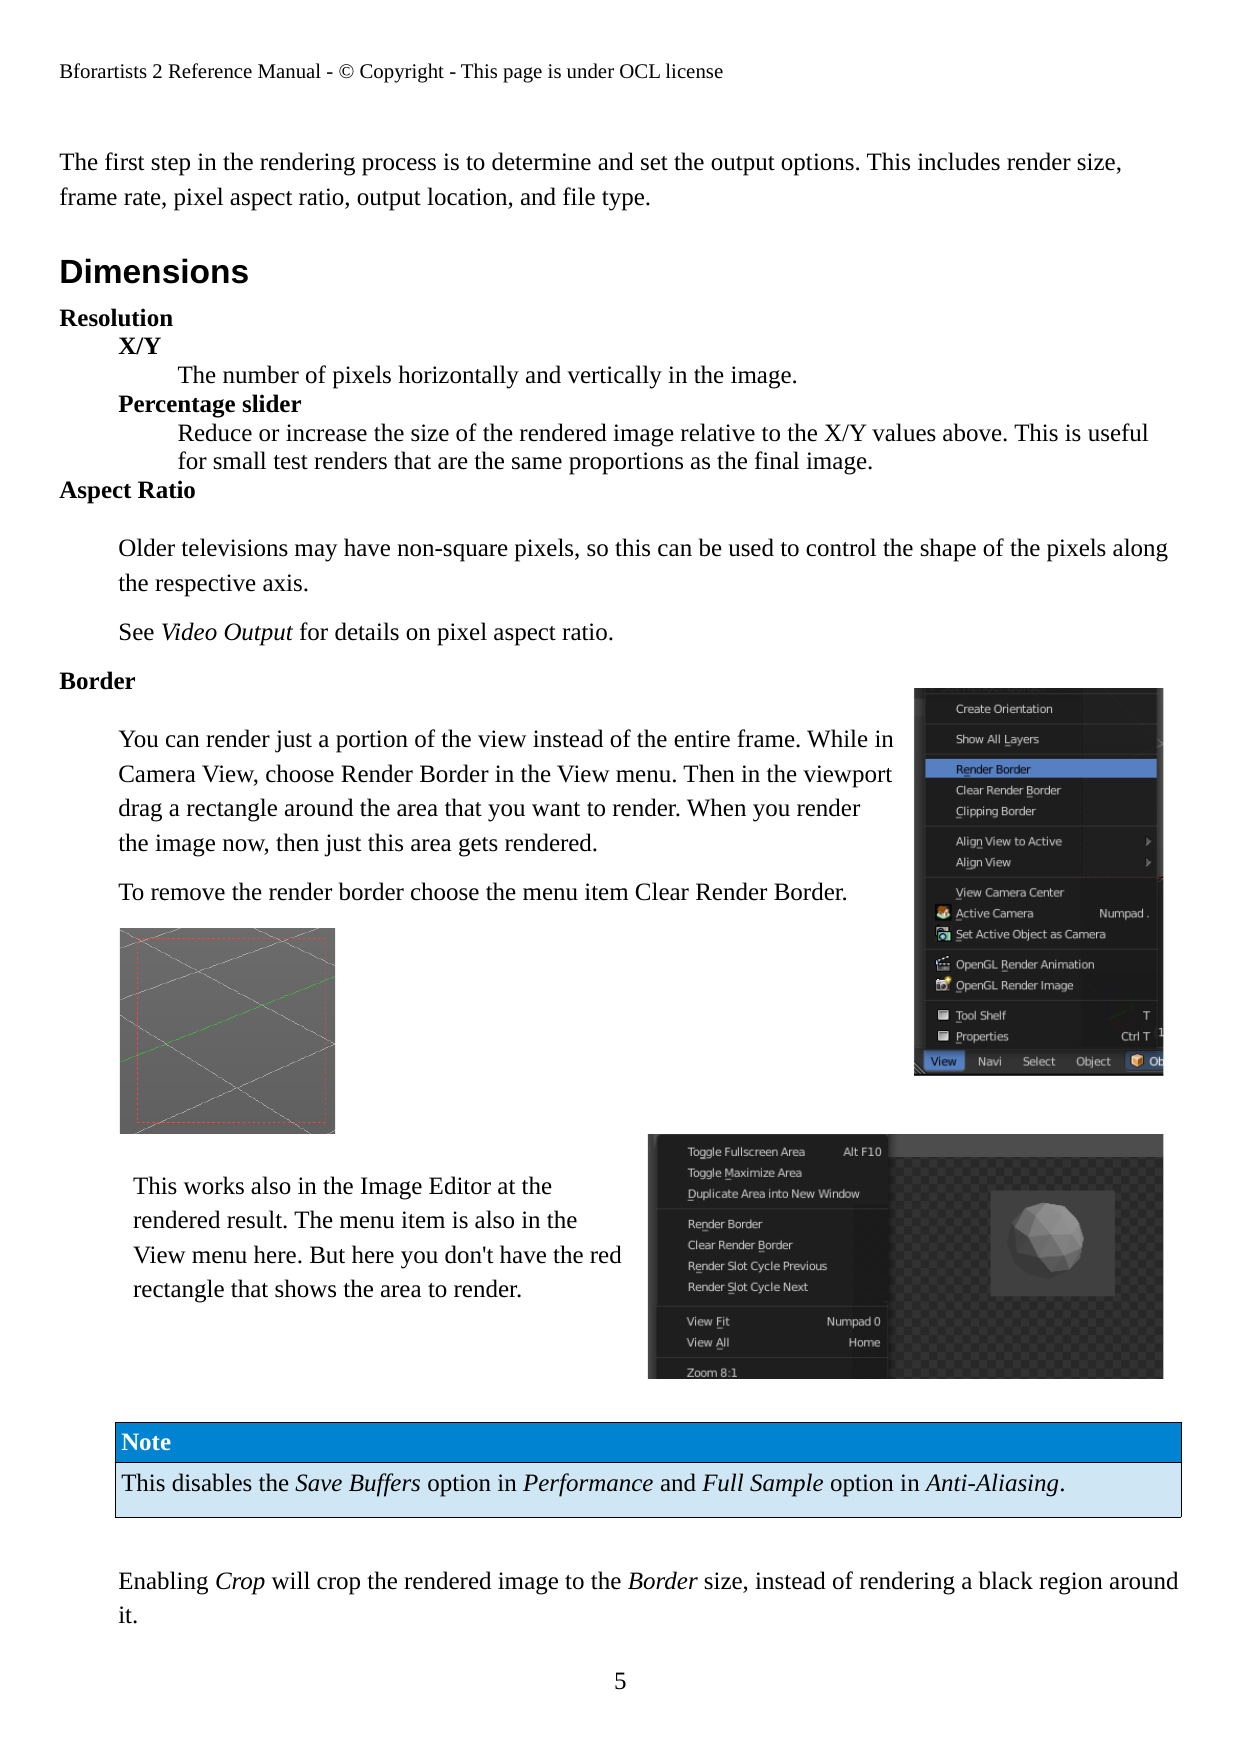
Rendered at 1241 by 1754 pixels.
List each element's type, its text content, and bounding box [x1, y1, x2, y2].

text To remove the render border choose the menu item Clear Render Border. [118, 877, 913, 905]
text See Video Output for details on pixel aspect ratio. [118, 617, 1181, 646]
picture [647, 1134, 1164, 1379]
text The first step in the rendering process is to determine and set the output options. This includes render size, frame rate, pixel aspect ratio, output location, and file type. [59, 147, 1181, 210]
text Enabling Crop will crop the rendered image to the Border size, instead of rendering a black region around it. [118, 1566, 1181, 1629]
picture [913, 688, 1164, 1076]
list Reduce or increase the size of the rendered image relative to the X/Y values above. This is useful for small test renders that are the same proportions as the final image. [177, 418, 1181, 475]
subtitle Border [59, 666, 1181, 695]
list The number of pixels horizontally and vertically in the image. [177, 360, 1181, 389]
subtitle Dimensions [59, 251, 1181, 290]
table_header Note [116, 1423, 1181, 1462]
subtitle Percentage slider [118, 389, 1181, 418]
text Older televisions may have non-square pixels, so this can be used to control the shape of the pixels along the respective axis. [118, 533, 1181, 597]
subtitle X/Y [118, 331, 1181, 360]
subtitle Aspect Ratio [59, 475, 1181, 504]
subtitle Resolution [59, 303, 1181, 331]
text You can render just a portion of the view instead of the entire frame. While in Camera View, choose Render Border in the View menu. Then in the viewport drag a rectangle around the area that you want to render. When you render the image now, then just this area gets rendered. [118, 724, 913, 856]
text This works also in the Image Editor at the rendered result. The menu item is also in the View menu here. But here you don't have the red rectangle that shows the area to render. [133, 1171, 647, 1303]
table_cell This disables the Save Buffers option in Performance and Full Sample option in Anti-Aliasing. [116, 1463, 1181, 1517]
picture [119, 928, 336, 1134]
